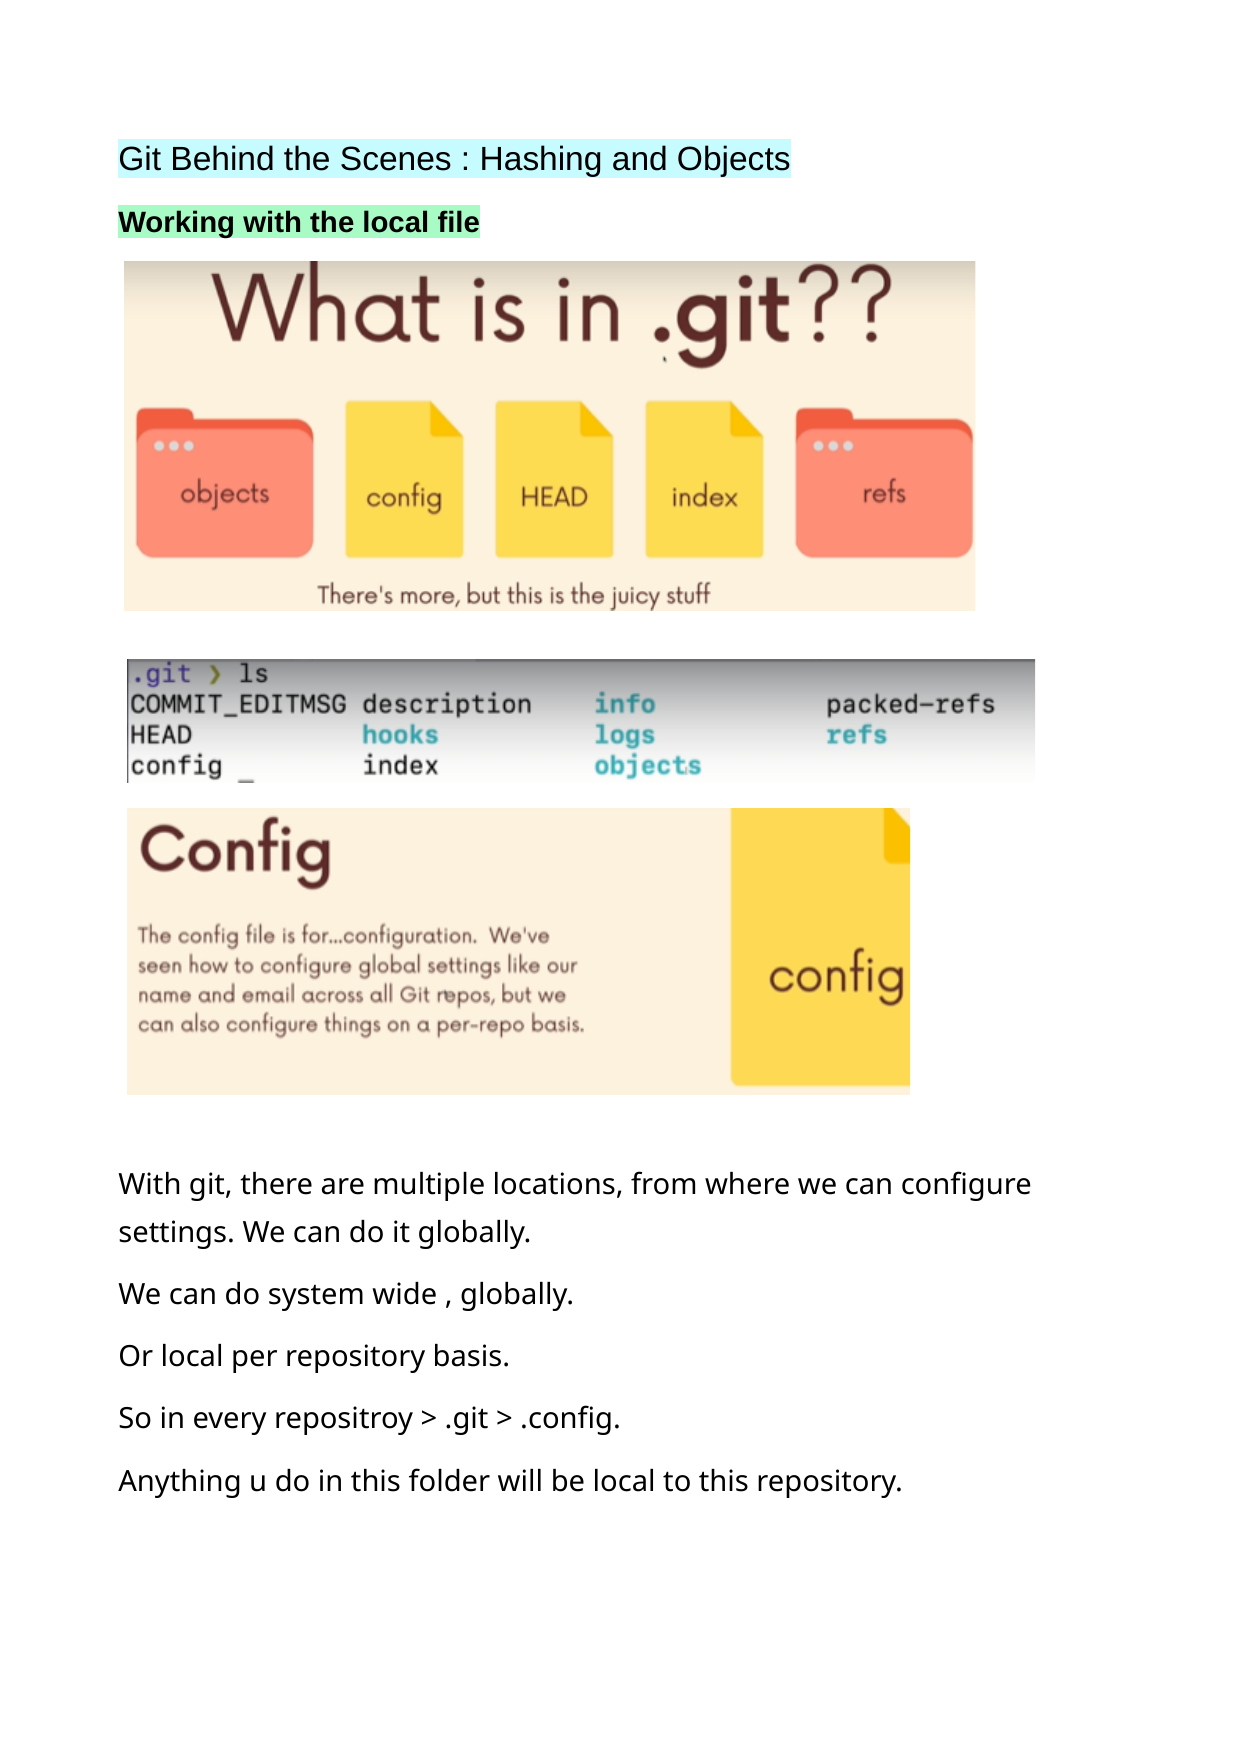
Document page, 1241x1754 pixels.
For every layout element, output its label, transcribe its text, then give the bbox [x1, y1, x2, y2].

subtitle Working with the local file [480, 205, 1122, 238]
text We can do system wide , globally. [118, 1273, 1122, 1313]
subtitle Git Behind the Scenes : Hashing and Objects [791, 139, 1122, 178]
picture [127, 808, 911, 1095]
picture [127, 659, 1035, 783]
text Or local per repository basis. [118, 1336, 1122, 1375]
text With git, there are multiple locations, from where we can configure settings. We can do it globally. [118, 1164, 1122, 1251]
picture [124, 261, 976, 611]
text So in every repositroy > .git > .config. [118, 1398, 1122, 1437]
text Anything u do in this folder will be local to this repository. [118, 1460, 1122, 1500]
